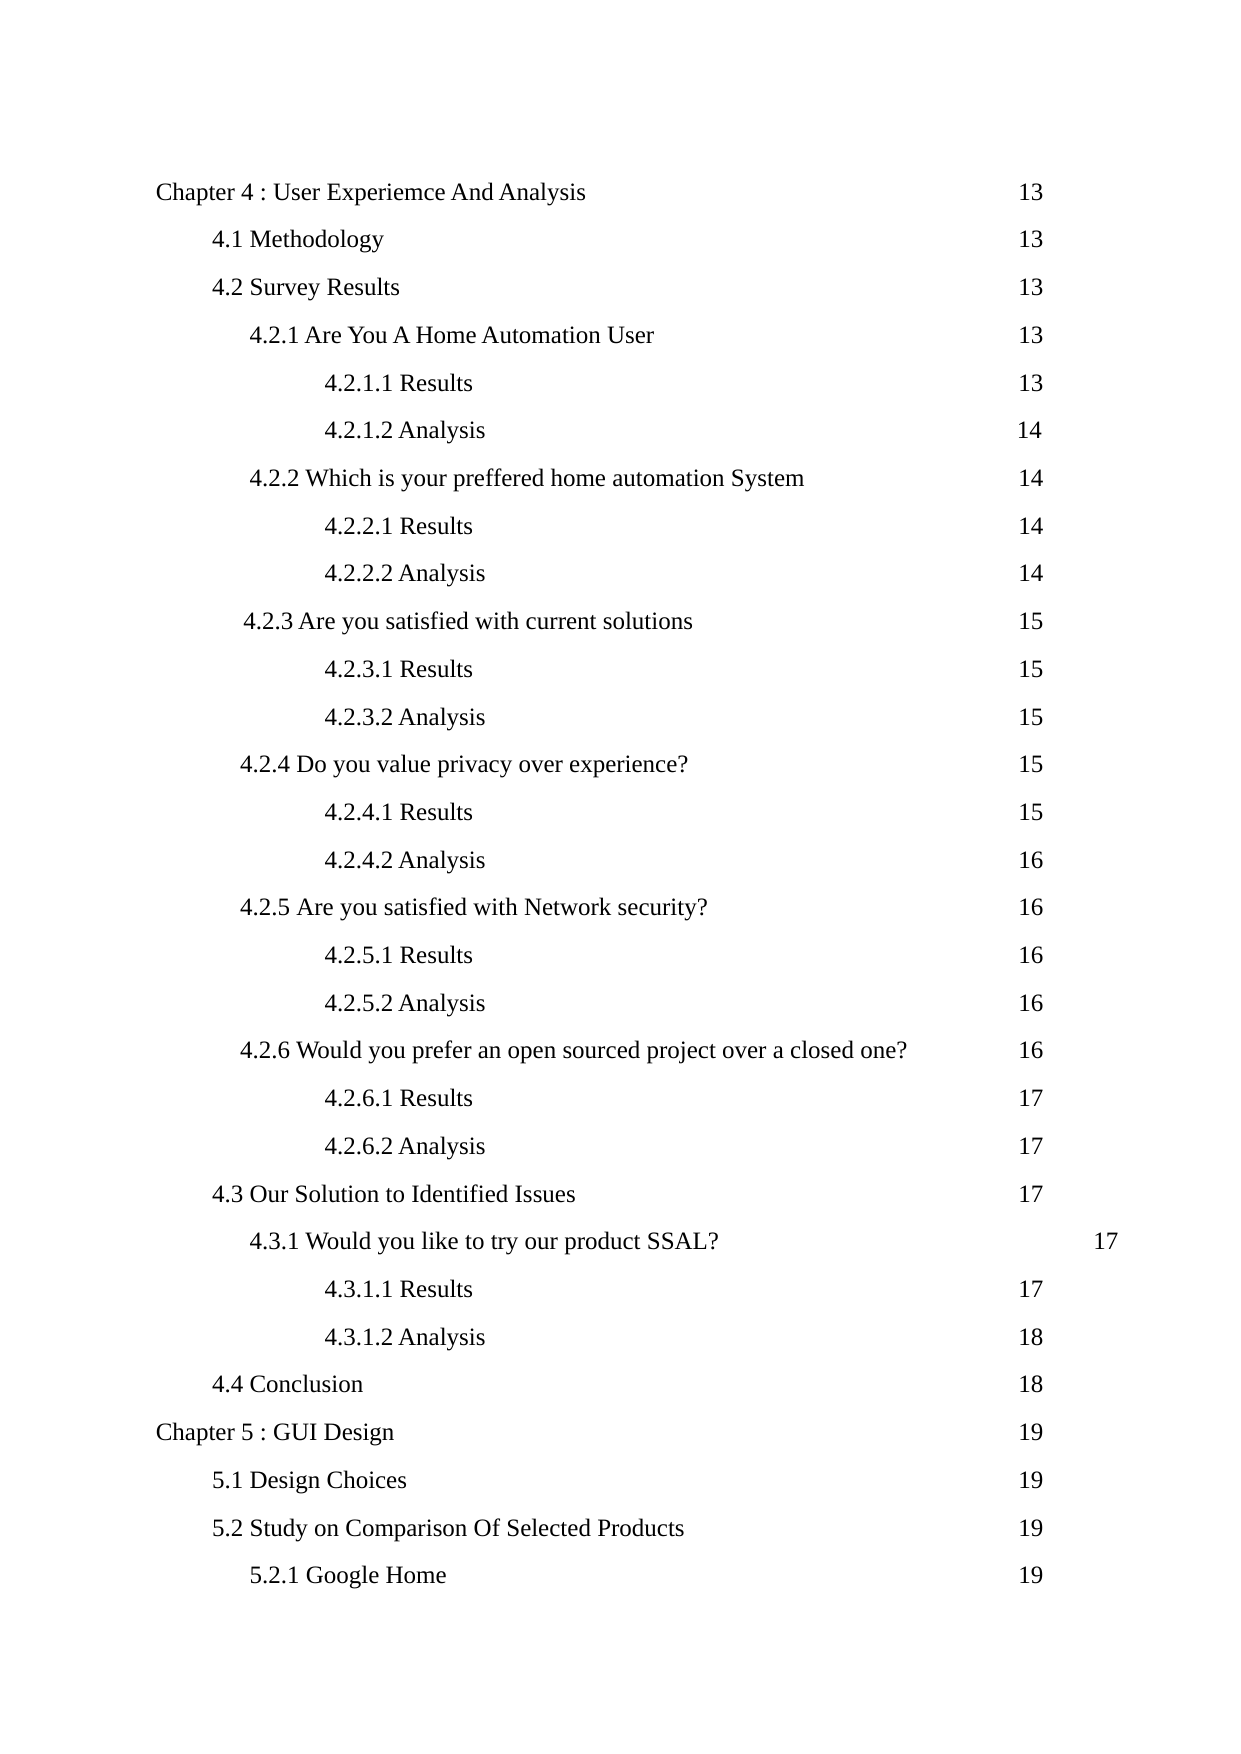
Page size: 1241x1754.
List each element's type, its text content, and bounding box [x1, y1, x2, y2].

text 5.1 Design Choices 19 [118, 1465, 1122, 1494]
text 5.2 Study on Comparison Of Selected Products 19 [118, 1513, 1122, 1541]
text 4.3.1.1 Results 17 [118, 1274, 1122, 1303]
text 4.2 Survey Results 13 [118, 272, 1122, 301]
text 4.4 Conclusion 18 [118, 1369, 1122, 1398]
text Chapter 5 : GUI Design 19 [118, 1417, 1122, 1446]
text 5.2.1 Google Home 19 [118, 1560, 1122, 1589]
text 4.2.2.2 Analysis 14 [118, 558, 1122, 587]
text 4.2.4.2 Analysis 16 [118, 845, 1122, 873]
text 4.2.3.2 Analysis 15 [118, 702, 1122, 730]
text 4.2.4 Do you value privacy over experience? 15 [118, 749, 1122, 778]
text 4.3 Our Solution to Identified Issues 17 [118, 1179, 1122, 1207]
text 4.2.1 Are You A Home Automation User 13 [118, 320, 1122, 349]
text 4.2.4.1 Results 15 [118, 797, 1122, 826]
text 4.2.6 Would you prefer an open sourced project over a closed one? 16 [118, 1036, 1122, 1064]
text 4.2.2.1 Results 14 [118, 511, 1122, 539]
text 4.2.6.2 Analysis 17 [118, 1131, 1122, 1160]
text 4.3.1 Would you like to try our product SSAL? 17 [118, 1226, 1122, 1255]
text 4.2.5.1 Results 16 [118, 940, 1122, 969]
text 4.2.1.2 Analysis 14 [118, 415, 1122, 444]
text 4.2.1.1 Results 13 [118, 368, 1122, 396]
text 4.2.6.1 Results 17 [118, 1083, 1122, 1112]
text 4.2.5 Are you satisfied with Network security? 16 [118, 892, 1122, 921]
text 4.2.5.2 Analysis 16 [118, 988, 1122, 1017]
text Chapter 4 : User Experiemce And Analysis 13 [118, 177, 1122, 206]
text 4.3.1.2 Analysis 18 [118, 1322, 1122, 1351]
text 4.2.3 Are you satisfied with current solutions 15 [118, 606, 1122, 635]
text 4.1 Methodology 13 [118, 224, 1122, 253]
text 4.2.2 Which is your preffered home automation System 14 [118, 463, 1122, 492]
text 4.2.3.1 Results 15 [118, 654, 1122, 683]
